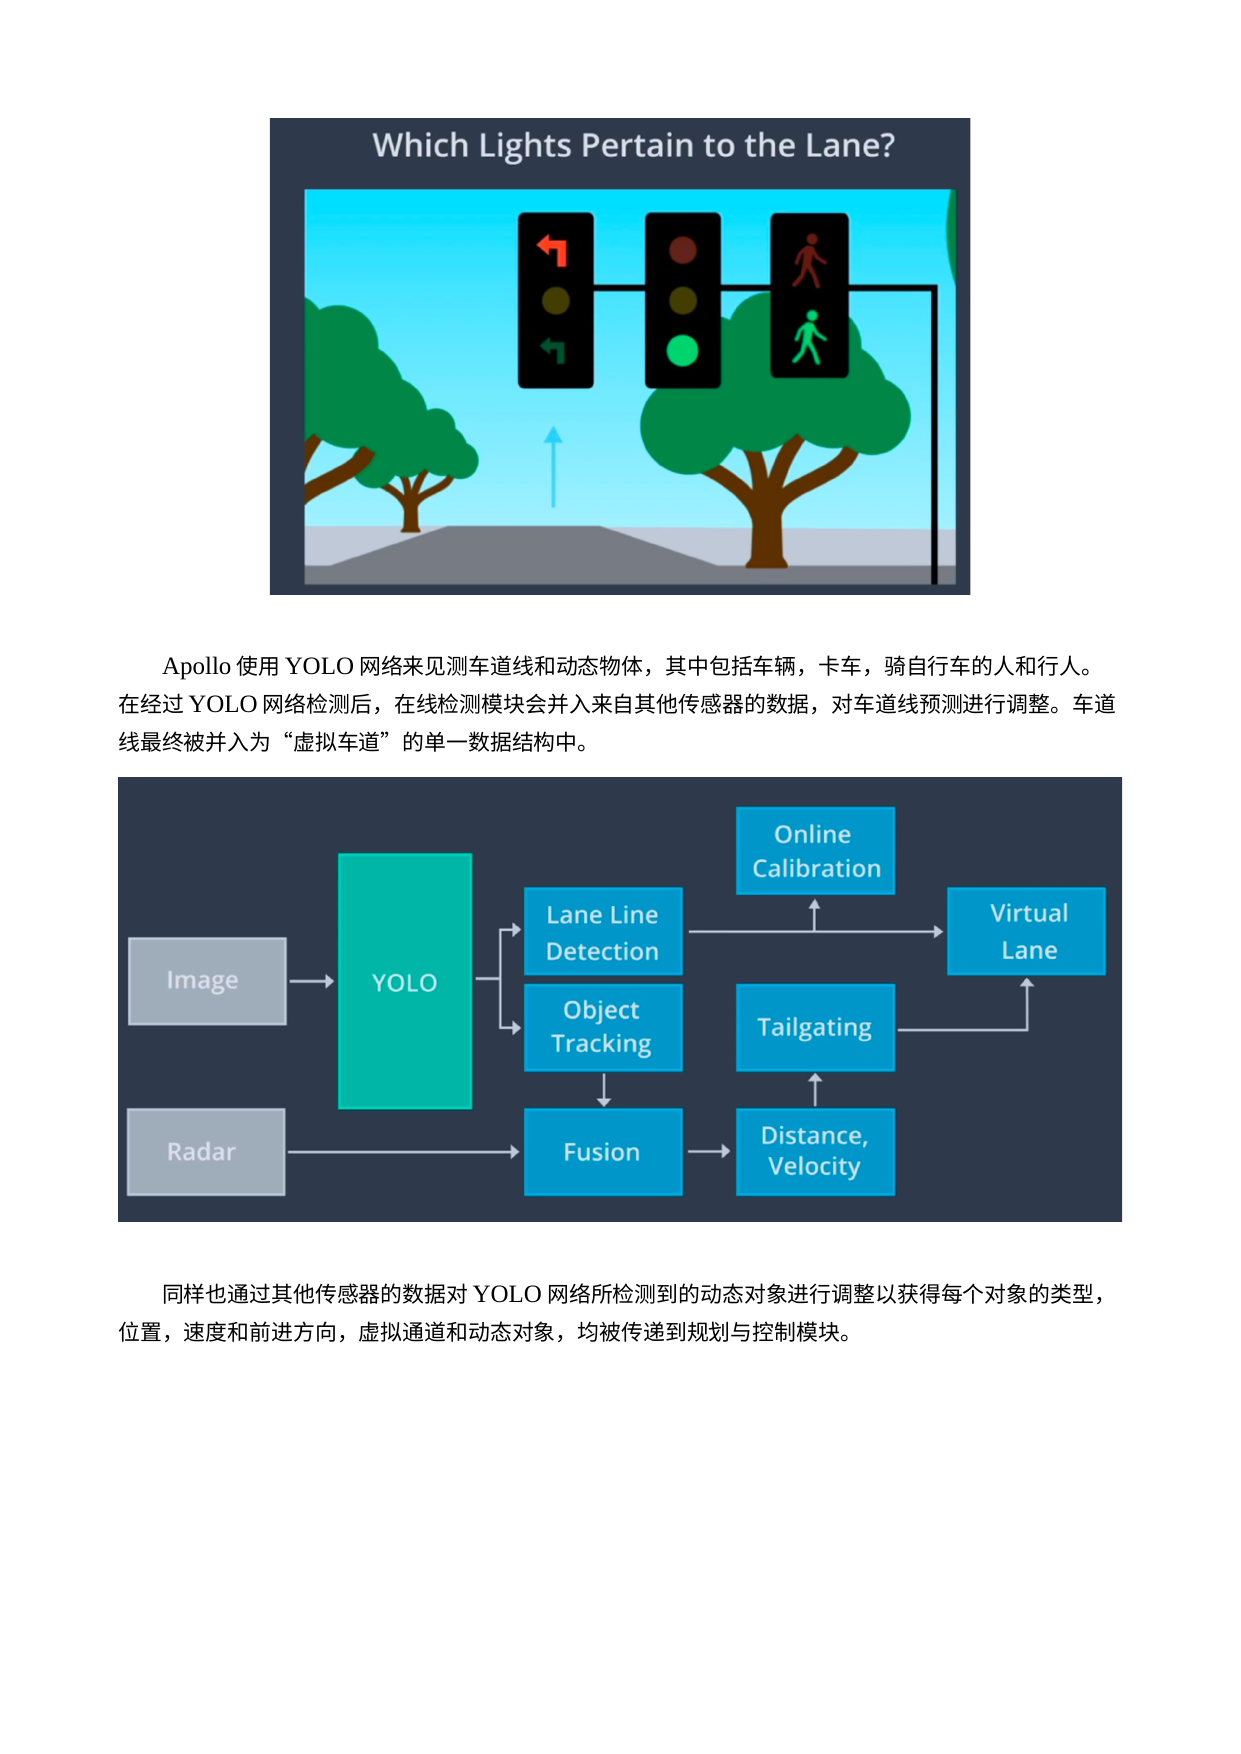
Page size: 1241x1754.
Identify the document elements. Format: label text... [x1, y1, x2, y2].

picture [118, 777, 1123, 1222]
text Apollo使用YOLO网络来见测车道线和动态物体，其中包括车辆，卡车，骑自行车的人和行人。在经过YOLO网络检测后，在线检测模块会并入来自其他传感器的数据，对车道线预测进行调整。车道线最终被并入为“虚拟车道”的单一数据结构中。 [118, 649, 1122, 757]
text 同样也通过其他传感器的数据对YOLO网络所检测到的动态对象进行调整以获得每个对象的类型，位置，速度和前进方向，虚拟通道和动态对象，均被传递到规划与控制模块。 [118, 1277, 1122, 1346]
picture [269, 118, 971, 595]
